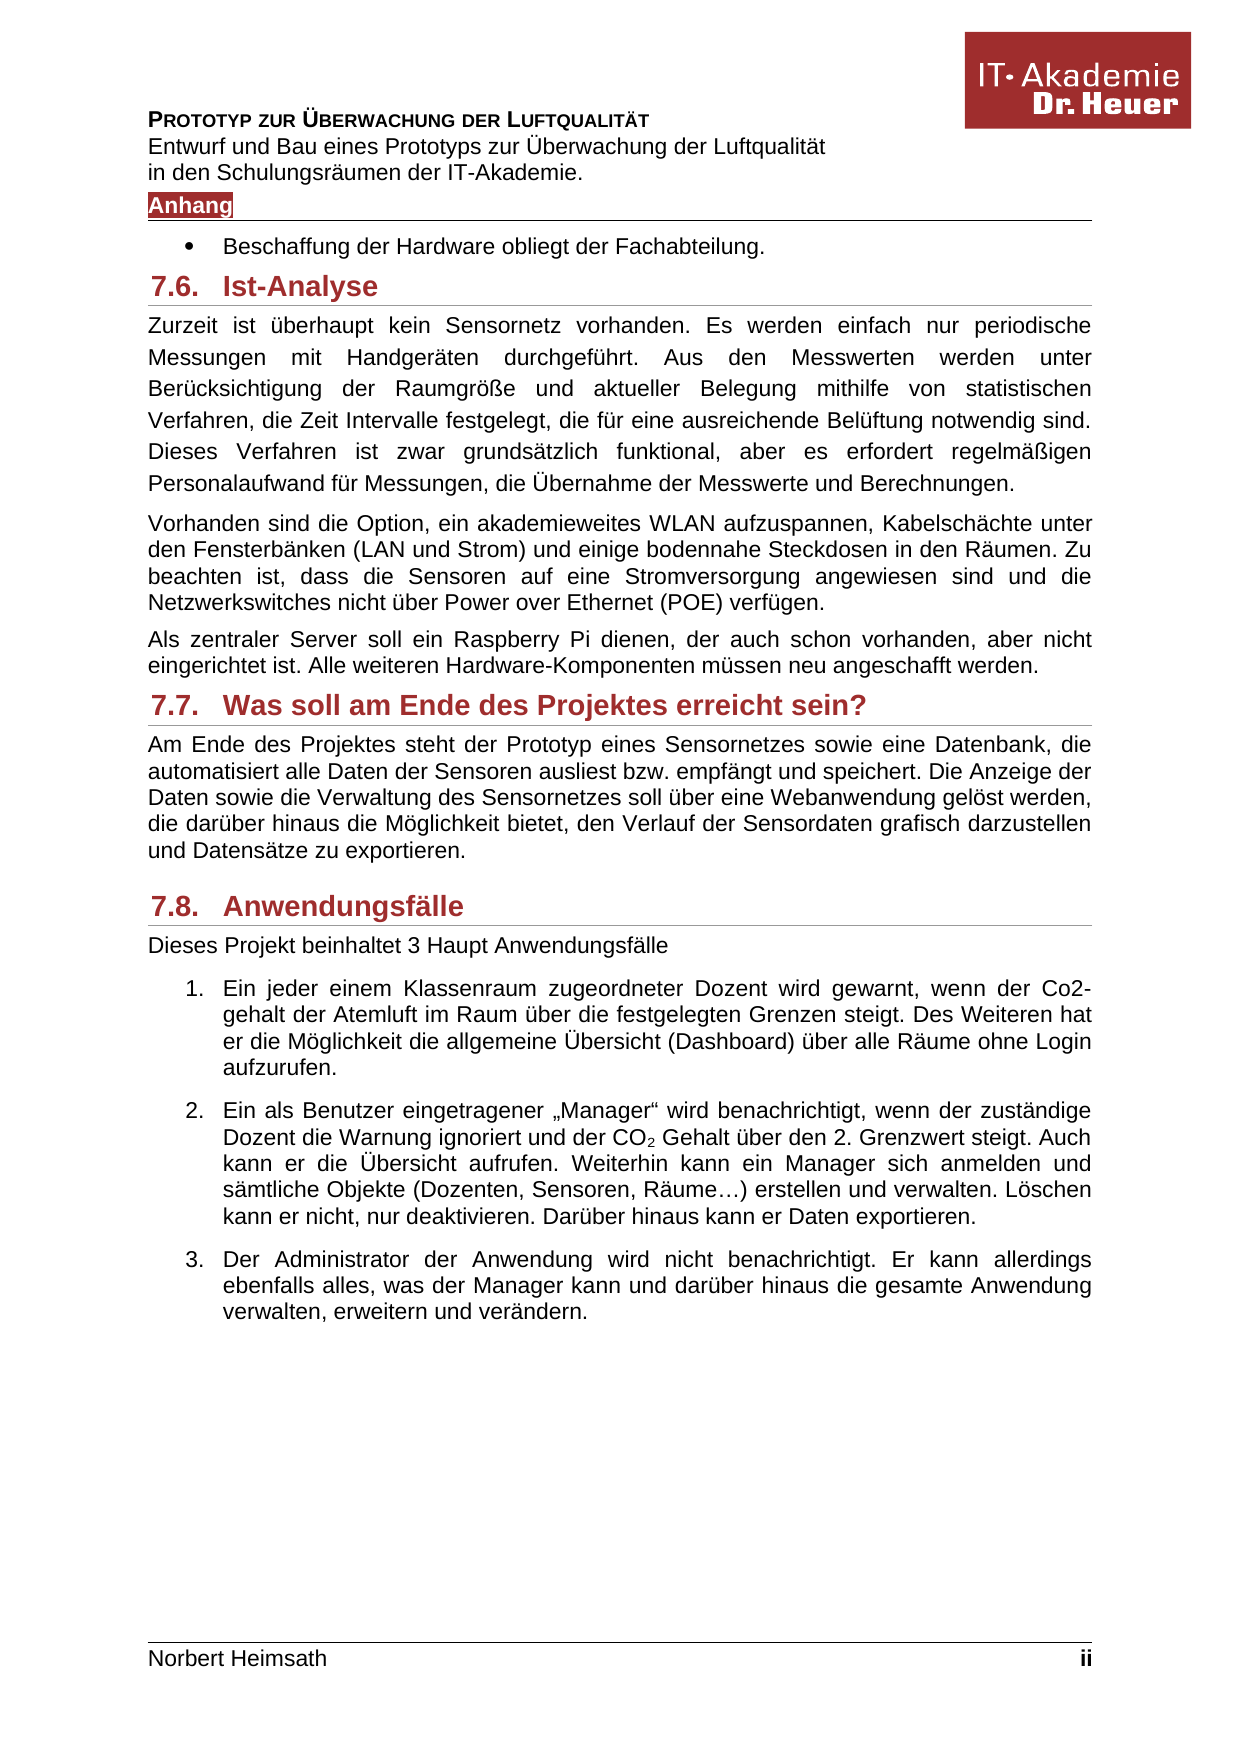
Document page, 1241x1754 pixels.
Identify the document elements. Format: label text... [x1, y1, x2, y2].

list Ein jeder einem Klassenraum zugeordneter Dozent wird gewarnt, wenn der Co2-gehalt der Atemluft im Raum über die festgelegten Grenzen steigt. Des Weiteren hat er die Möglichkeit die allgemeine Übersicht (Dashboard) über alle Räume ohne Login aufzurufen. [185, 975, 1092, 1081]
subtitle Was soll am Ende des Projektes erreicht sein? [148, 685, 1092, 725]
text Dieses Projekt beinhaltet 3 Haupt Anwendungsfälle [148, 932, 1092, 958]
subtitle Anwendungsfälle [148, 886, 1092, 925]
text Vorhanden sind die Option, ein akademieweites WLAN aufzuspannen, Kabelschächte unter den Fensterbänken (LAN und Strom) und einige bodennahe Steckdosen in den Räumen. Zu beachten ist, dass die Sensoren auf eine Stromversorgung angewiesen sind und die Netzwerkswitches nicht über Power over Ethernet (POE) verfügen. [148, 510, 1092, 615]
subtitle Ist-Analyse [148, 266, 1092, 305]
text Zurzeit ist überhaupt kein Sensornetz vorhanden. Es werden einfach nur periodische Messungen mit Handgeräten durchgeführt. Aus den Messwerten werden unter Berücksichtigung der Raumgröße und aktueller Belegung mithilfe von statistischen Verfahren, die Zeit Intervalle festgelegt, die für eine ausreichende Belüftung notwendig sind. Dieses Verfahren ist zwar grundsätzlich funktional, aber es erfordert regelmäßigen Personalaufwand für Messungen, die Übernahme der Messwerte und Berechnungen. [148, 312, 1092, 496]
text Am Ende des Projektes steht der Prototyp eines Sensornetzes sowie eine Datenbank, die automatisiert alle Daten der Sensoren ausliest bzw. empfängt und speichert. Die Anzeige der Daten sowie die Verwaltung des Sensornetzes soll über eine Webanwendung gelöst werden, die darüber hinaus die Möglichkeit bietet, den Verlauf der Sensordaten grafisch darzustellen und Datensätze zu exportieren. [148, 731, 1092, 863]
list Beschaffung der Hardware obliegt der Fachabteilung. [185, 233, 1092, 259]
text Als zentraler Server soll ein Raspberry Pi dienen, der auch schon vorhanden, aber nicht eingerichtet ist. Alle weiteren Hardware-Komponenten müssen neu angeschafft werden. [148, 626, 1092, 679]
list Ein als Benutzer eingetragener „Manager“ wird benachrichtigt, wenn der zuständige Dozent die Warnung ignoriert und der CO₂ Gehalt über den 2. Grenzwert steigt. Auch kann er die Übersicht aufrufen. Weiterhin kann ein Manager sich anmelden und sämtliche Objekte (Dozenten, Sensoren, Räume…) erstellen und verwalten. Löschen kann er nicht, nur deaktivieren. Darüber hinaus kann er Daten exportieren. [185, 1097, 1092, 1229]
list Der Administrator der Anwendung wird nicht benachrichtigt. Er kann allerdings ebenfalls alles, was der Manager kann und darüber hinaus die gesamte Anwendung verwalten, erweitern und verändern. [185, 1246, 1092, 1325]
